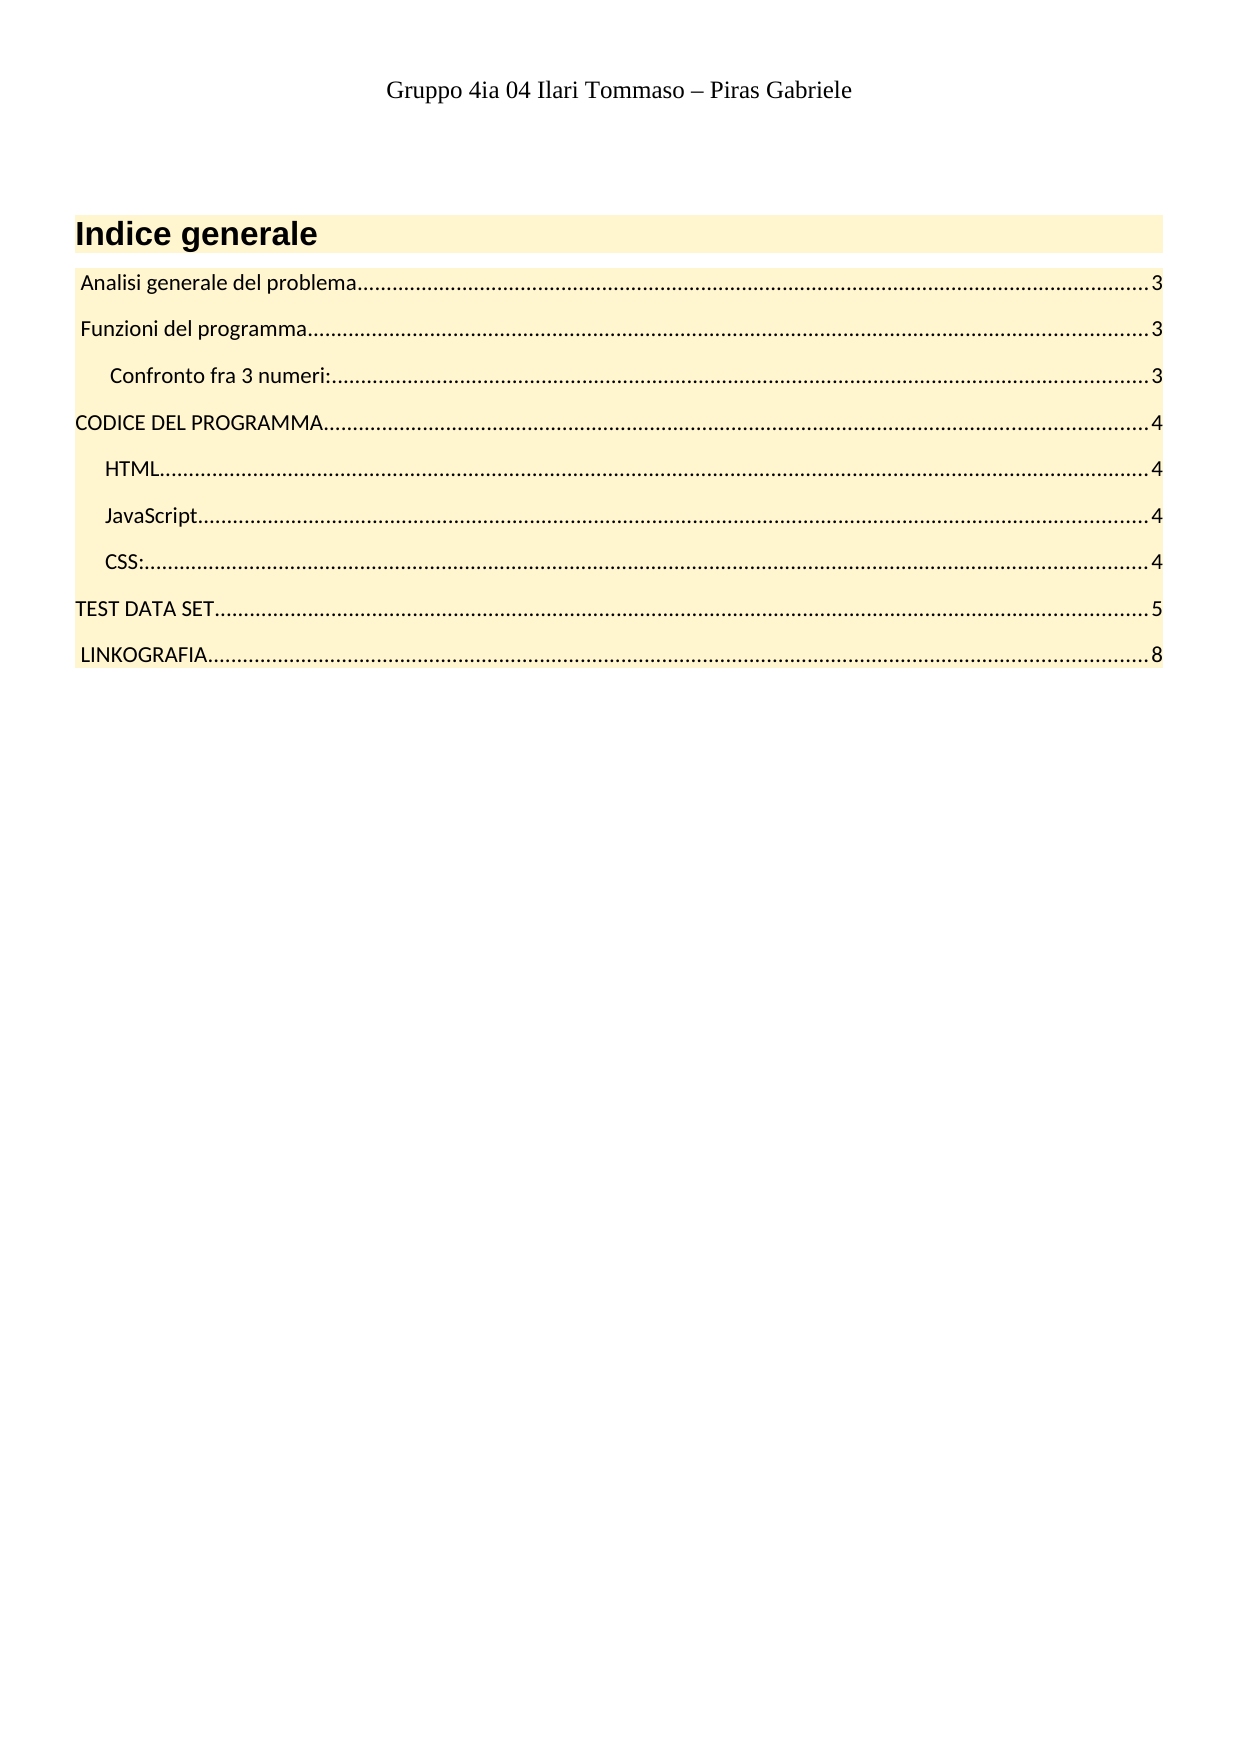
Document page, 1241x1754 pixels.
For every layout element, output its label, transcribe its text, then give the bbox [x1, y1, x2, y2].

text JavaScript 4 [105, 501, 1163, 529]
text Funzioni del programma 3 [75, 314, 1163, 343]
text Confronto fra 3 numeri: 3 [105, 361, 1163, 389]
text Analisi generale del problema 3 [75, 268, 1163, 296]
text HTML 4 [105, 454, 1163, 482]
text LINKOGRAFIA 8 [75, 641, 1163, 668]
text TEST DATA SET 5 [75, 594, 1163, 622]
text CSS: 4 [105, 547, 1163, 575]
text CODICE DEL PROGRAMMA 4 [75, 408, 1163, 436]
subtitle Indice generale [75, 214, 1163, 253]
